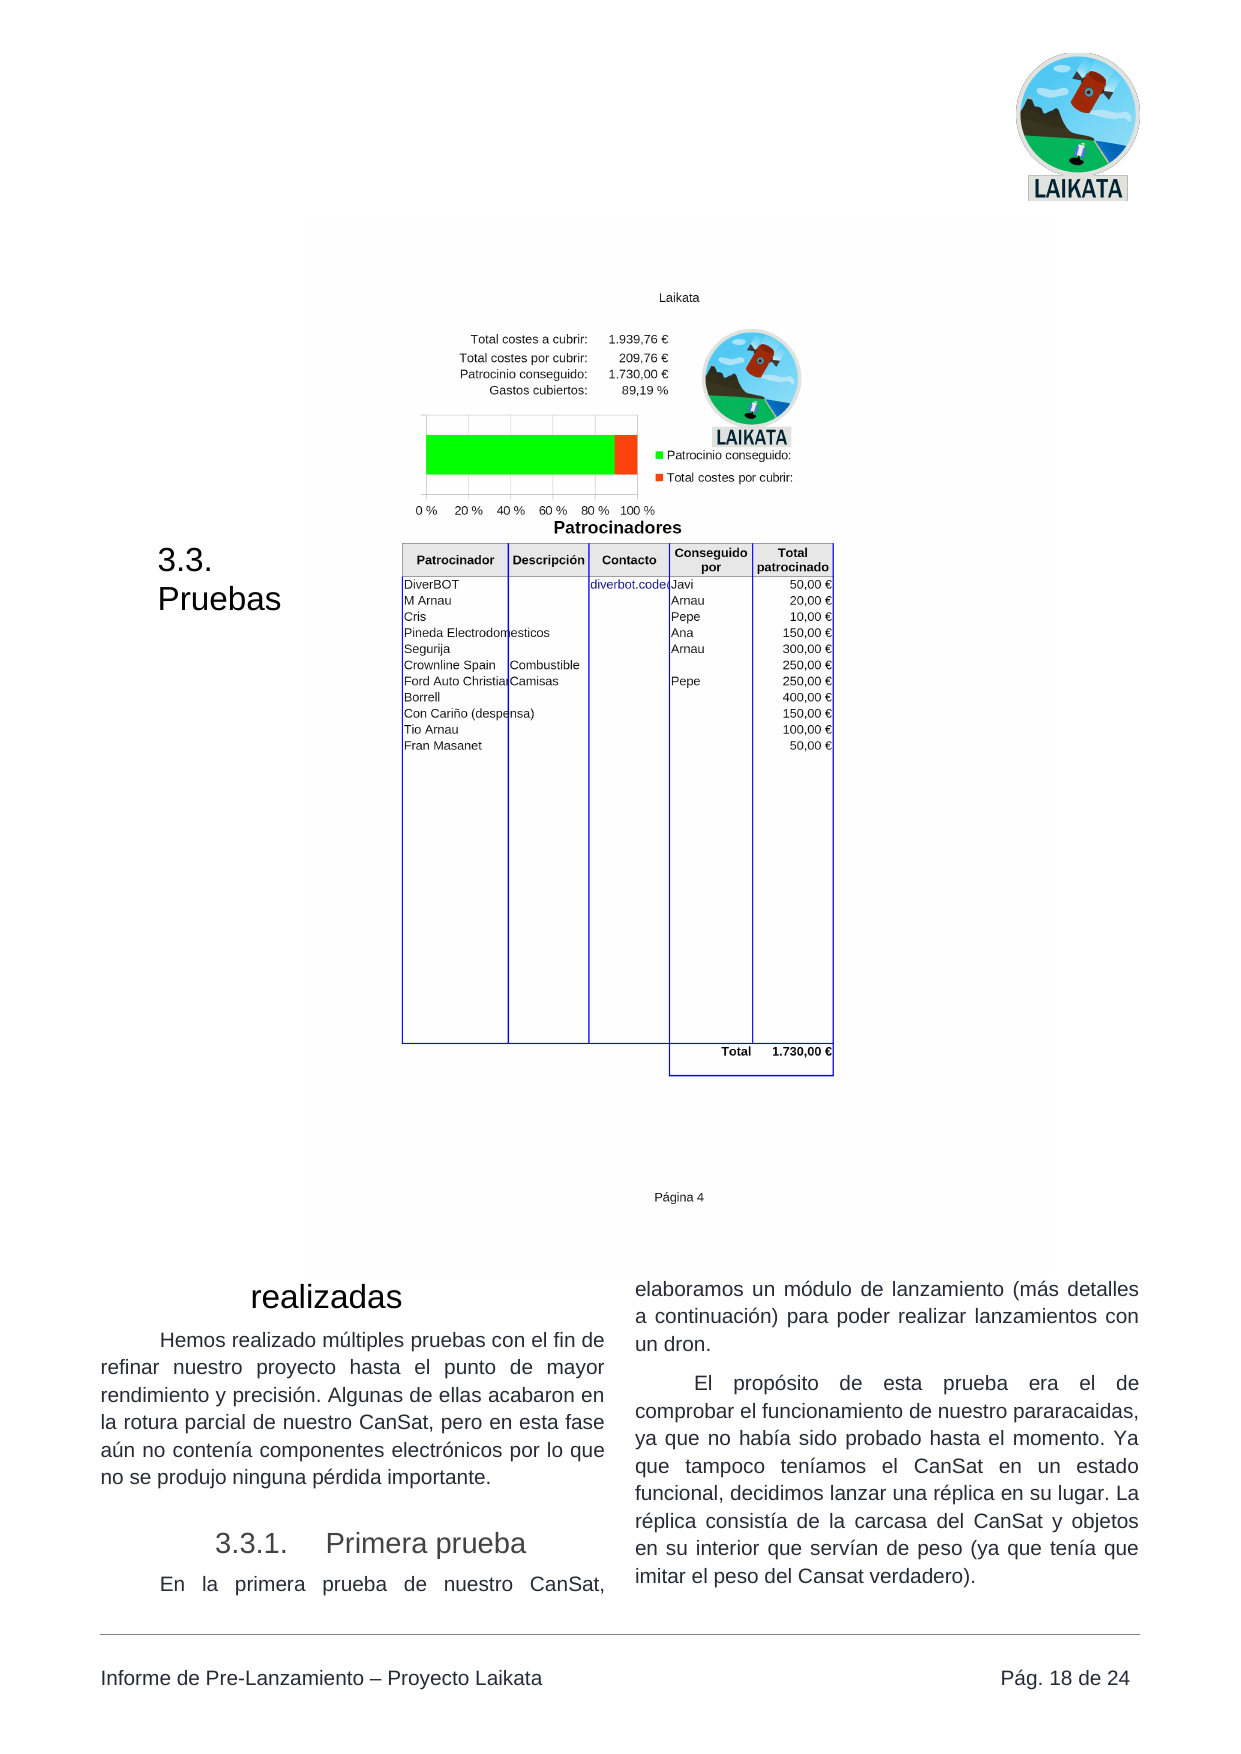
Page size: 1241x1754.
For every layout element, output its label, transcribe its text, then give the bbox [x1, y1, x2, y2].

picture [304, 217, 1054, 1277]
subtitle Primera prueba [288, 1526, 605, 1559]
text elaboramos un módulo de lanzamiento (más detalles a continuación) para poder realizar lanzamientos con un dron. [635, 201, 1140, 1356]
text En la primera prueba de nuestro CanSat, [100, 1571, 605, 1595]
text Hemos realizado múltiples pruebas con el fin de refinar nuestro proyecto hasta el punto de mayor rendimiento y precisión. Algunas de ellas acabaron en la rotura parcial de nuestro CanSat, pero en esta fase aún no contenía componentes electrónicos por lo que no se produjo ninguna pérdida importante. [100, 1328, 605, 1489]
picture [1016, 53, 1140, 201]
text El propósito de esta prueba era el de comprobar el funcionamiento de nuestro pararacaidas, ya que no había sido probado hasta el momento. Ya que tampoco teníamos el CanSat en un estado funcional, decidimos lanzar una réplica en su lugar. La réplica consistía de la carcasa del CanSat y objetos en su interior que servían de peso (ya que tenía que imitar el peso del Cansat verdadero). [635, 1371, 1140, 1587]
subtitle Pruebas realizadas [213, 540, 605, 1315]
